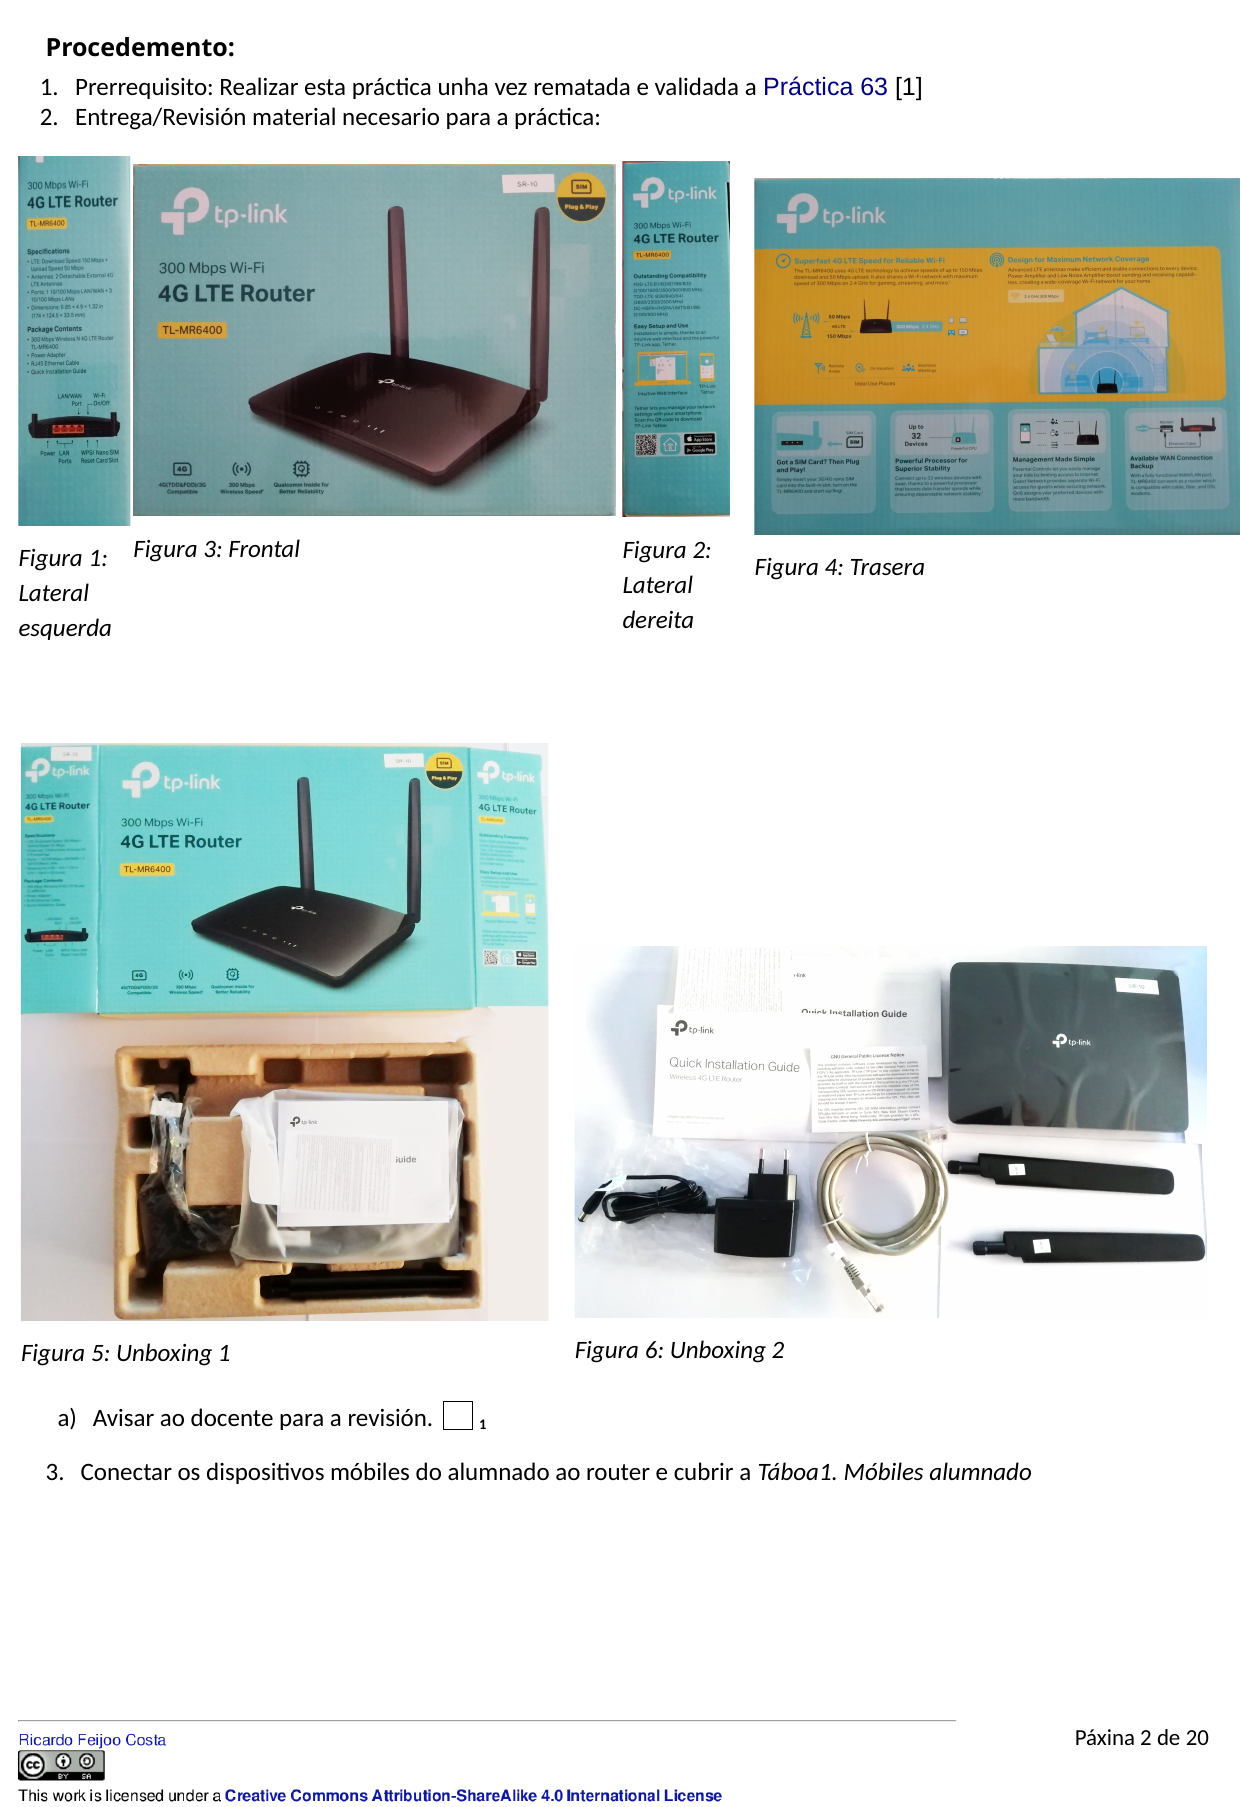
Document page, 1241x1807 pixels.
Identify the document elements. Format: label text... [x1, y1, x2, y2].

list Avisar ao docente para a revisión. 1 [57, 1402, 1209, 1433]
list Entrega/Revisión material necesario para a práctica: [39, 101, 1209, 132]
text Figura 2: Lateral dereita [622, 517, 730, 634]
text Figura 1: Lateral esquerda [18, 526, 130, 643]
picture [20, 743, 549, 1321]
list Conectar os dispositivos móbiles do alumnado ao router e cubrir a Táboa1. Móbiles alumnado [45, 1456, 1209, 1487]
list Prerrequisito: Realizar esta práctica unha vez rematada e validada a Práctica 63 [1] [39, 71, 1209, 101]
text Figura 3: Frontal [133, 516, 616, 563]
picture [754, 178, 1240, 535]
picture [8, 1715, 957, 1806]
text Figura 4: Trasera [754, 535, 1240, 582]
text Procedemento: [45, 30, 1209, 64]
picture [133, 164, 616, 516]
text Figura 6: Unboxing 2 [574, 1318, 1207, 1365]
picture [574, 946, 1207, 1318]
text Figura 5: Unboxing 1 [21, 1321, 548, 1368]
picture [18, 156, 131, 526]
picture [622, 161, 730, 517]
